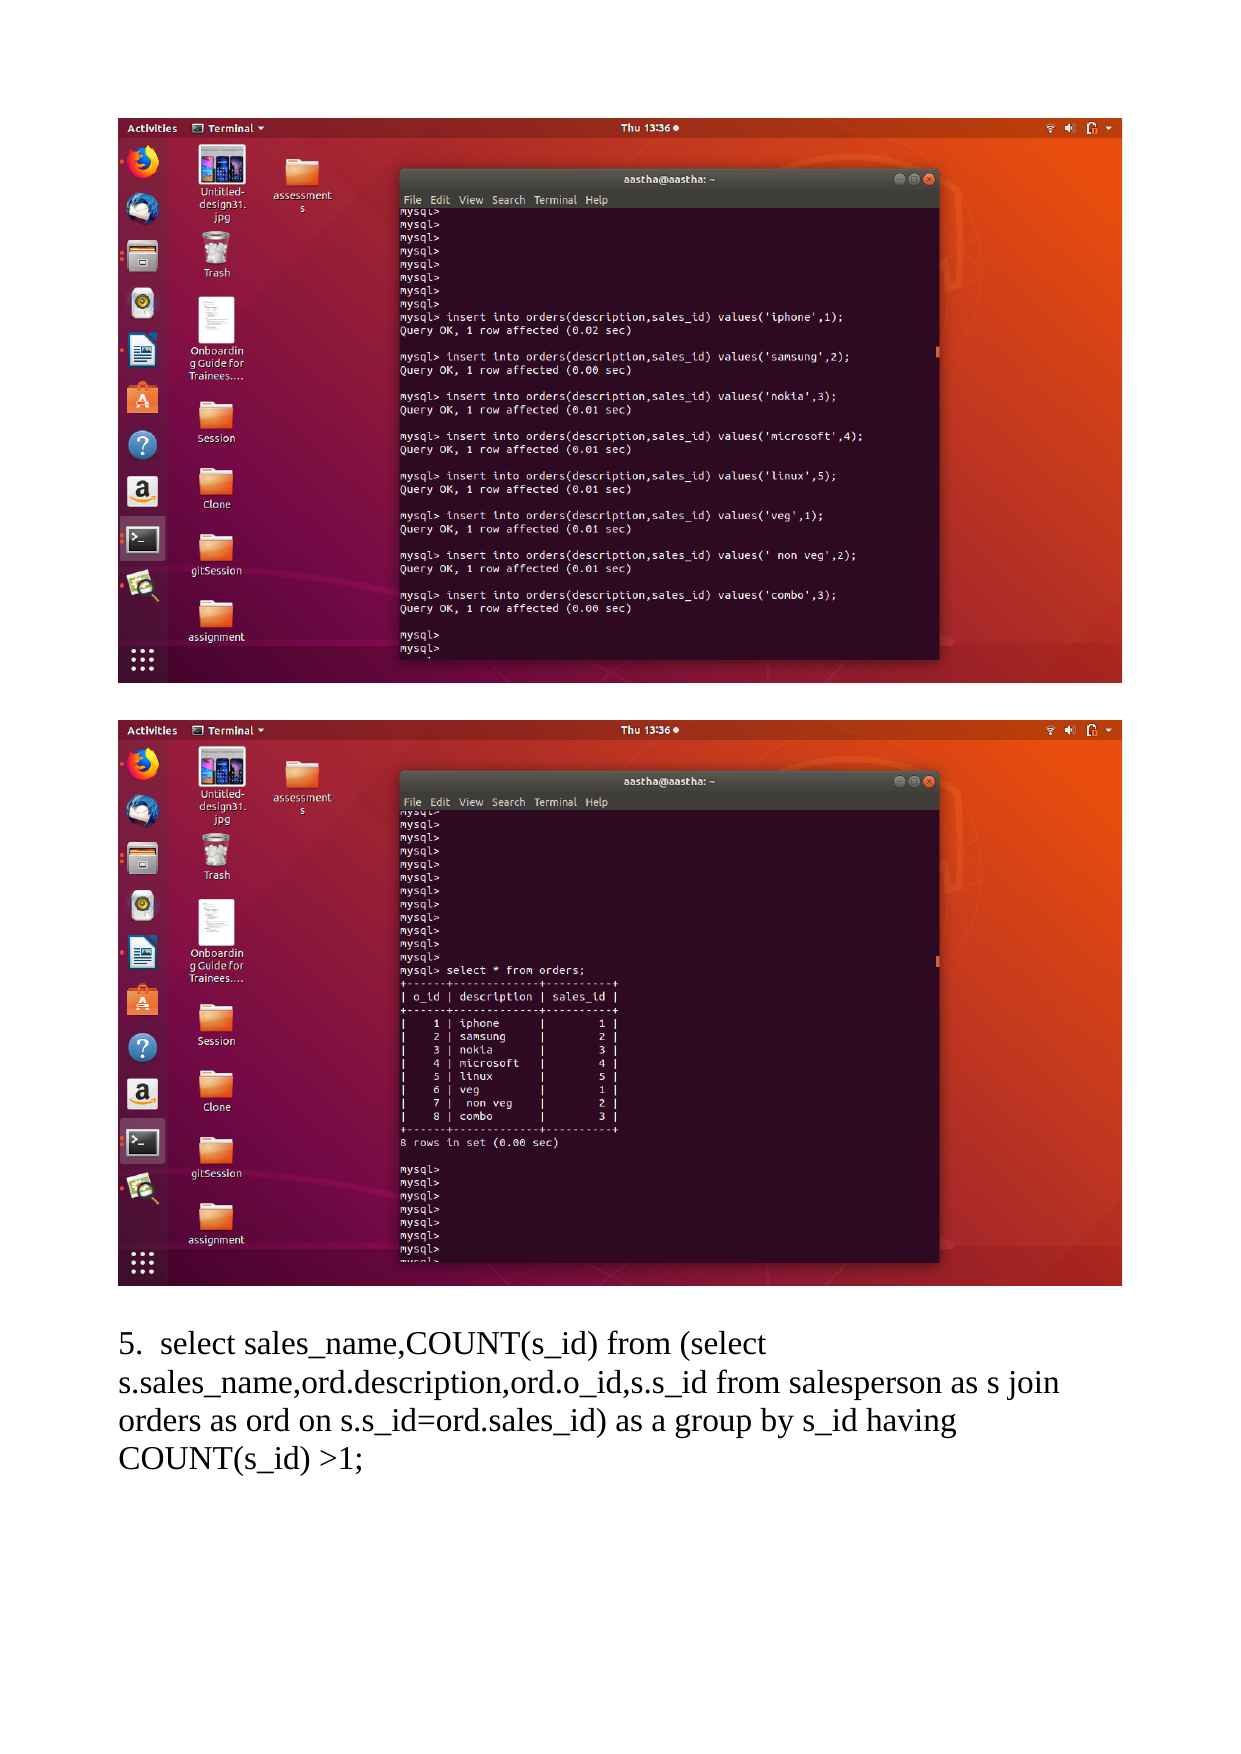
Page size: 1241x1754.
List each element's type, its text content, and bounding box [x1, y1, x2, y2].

text 5. select sales_name,COUNT(s_id) from (select s.sales_name,ord.description,ord.o_id,s.s_id from salesperson as s join orders as ord on s.s_id=ord.sales_id) as a group by s_id having COUNT(s_id) >1; [118, 1323, 1122, 1477]
picture [118, 118, 1123, 683]
picture [118, 720, 1123, 1286]
